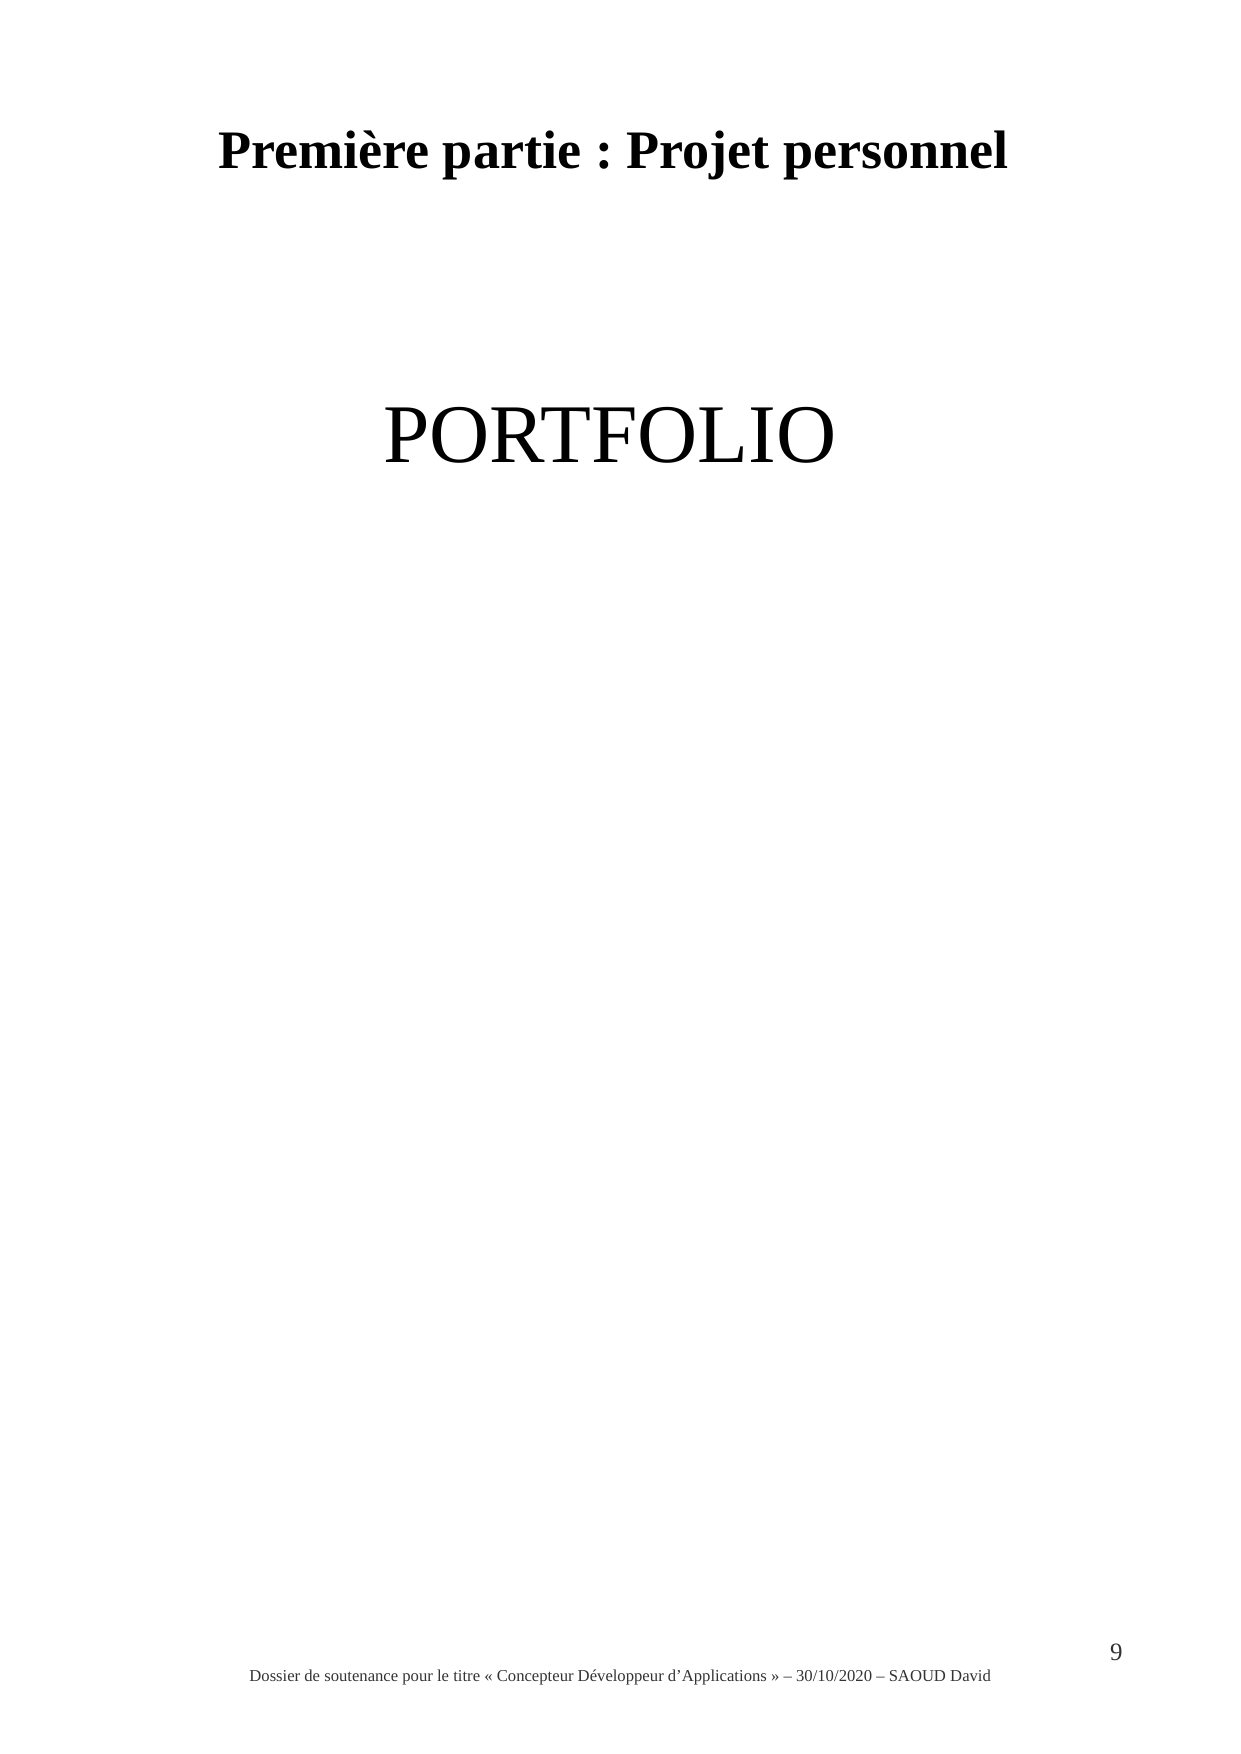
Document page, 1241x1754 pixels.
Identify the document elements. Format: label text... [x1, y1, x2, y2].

subtitle Première partie : Projet personnel [118, 118, 1122, 180]
list PORTFOLIO [118, 384, 1122, 480]
